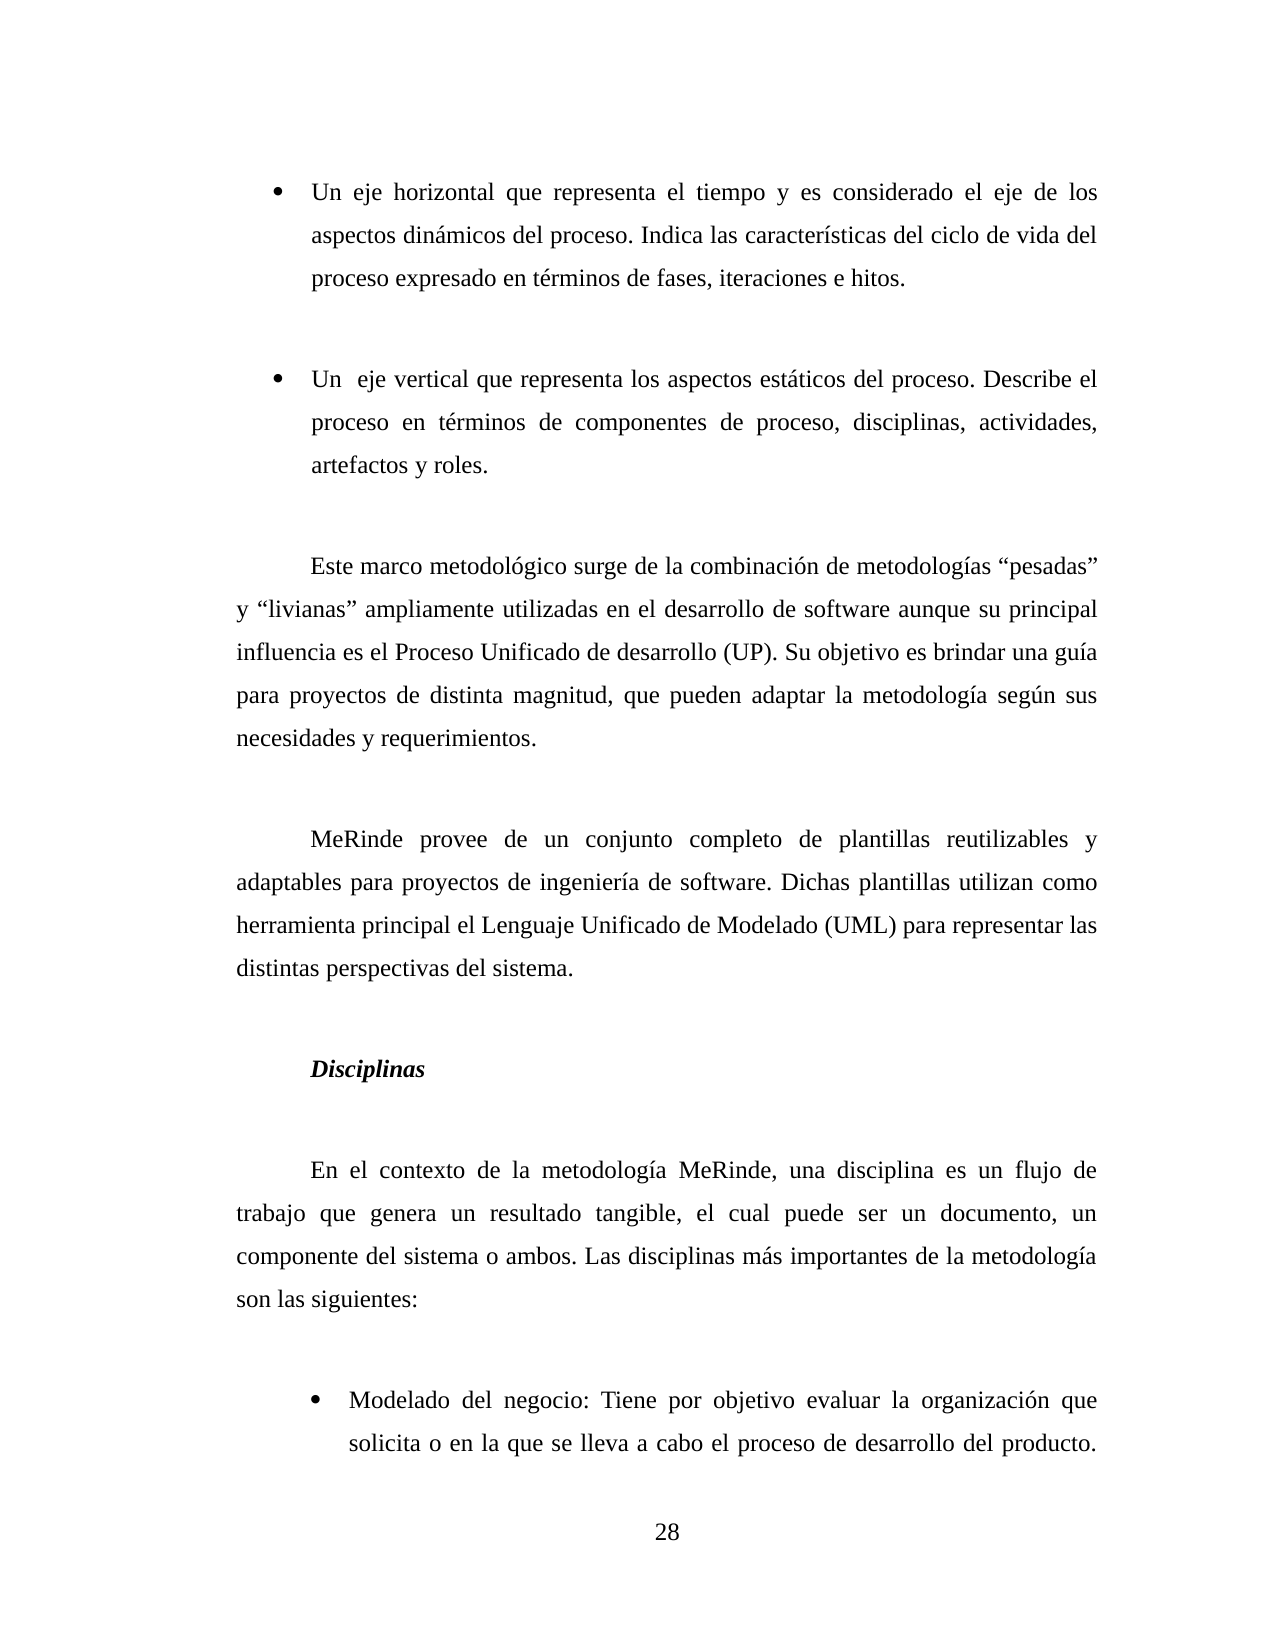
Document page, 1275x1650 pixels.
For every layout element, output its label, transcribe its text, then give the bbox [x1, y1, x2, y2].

list Un eje horizontal que representa el tiempo y es considerado el eje de los aspectos dinámicos del proceso. Indica las características del ciclo de vida del proceso expresado en términos de fases, iteraciones e hitos. [274, 177, 1098, 292]
text En el contexto de la metodología MeRinde, una disciplina es un flujo de trabajo que genera un resultado tangible, el cual puede ser un documento, un componente del sistema o ambos. Las disciplinas más importantes de la metodología son las siguientes: [236, 1155, 1098, 1313]
text Este marco metodológico surge de la combinación de metodologías “pesadas” y “livianas” ampliamente utilizadas en el desarrollo de software aunque su principal influencia es el Proceso Unificado de desarrollo (UP). Su objetivo es brindar una guía para proyectos de distinta magnitud, que pueden adaptar la metodología según sus necesidades y requerimientos. [236, 551, 1098, 752]
text Disciplinas [236, 1054, 1098, 1083]
text MeRinde provee de un conjunto completo de plantillas reutilizables y adaptables para proyectos de ingeniería de software. Dichas plantillas utilizan como herramienta principal el Lenguaje Unificado de Modelado (UML) para representar las distintas perspectivas del sistema. [236, 824, 1098, 982]
list Modelado del negocio: Tiene por objetivo evaluar la organización que solicita o en la que se lleva a cabo el proceso de desarrollo del producto. [311, 1385, 1098, 1457]
list Un eje vertical que representa los aspectos estáticos del proceso. Describe el proceso en términos de componentes de proceso, disciplinas, actividades, artefactos y roles. [274, 364, 1098, 479]
